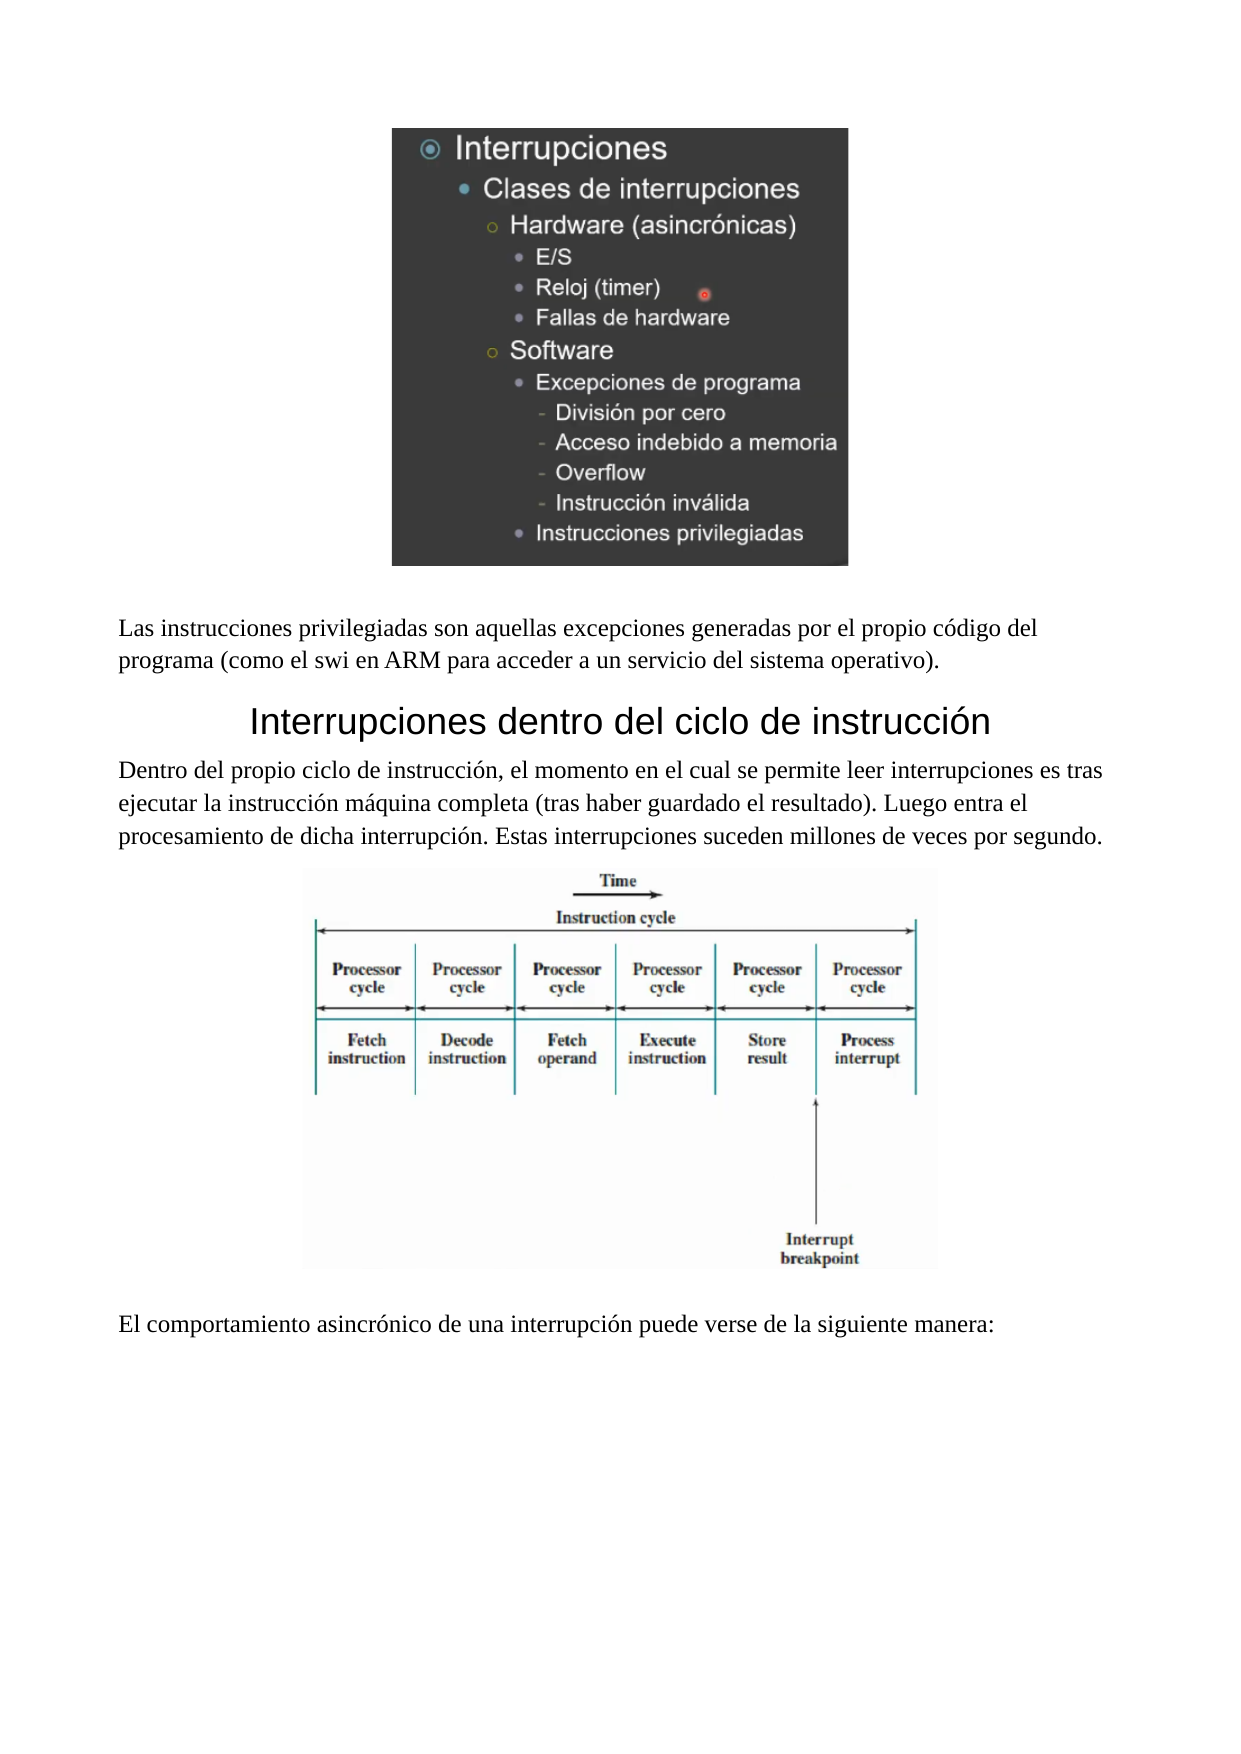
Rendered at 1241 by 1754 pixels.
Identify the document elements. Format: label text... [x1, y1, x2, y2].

picture [391, 128, 849, 566]
text Las instrucciones privilegiadas son aquellas excepciones generadas por el propio código del programa (como el swi en ARM para acceder a un servicio del sistema operativo). [118, 613, 1122, 674]
subtitle Interrupciones dentro del ciclo de instrucción [118, 699, 1122, 743]
picture [302, 868, 939, 1269]
text Dentro del propio ciclo de instrucción, el momento en el cual se permite leer interrupciones es tras ejecutar la instrucción máquina completa (tras haber guardado el resultado). Luego entra el procesamiento de dicha interrupción. Estas interrupciones suceden millones de veces por segundo. [118, 755, 1122, 850]
text El comportamiento asincrónico de una interrupción puede verse de la siguiente manera: [118, 1309, 1122, 1337]
